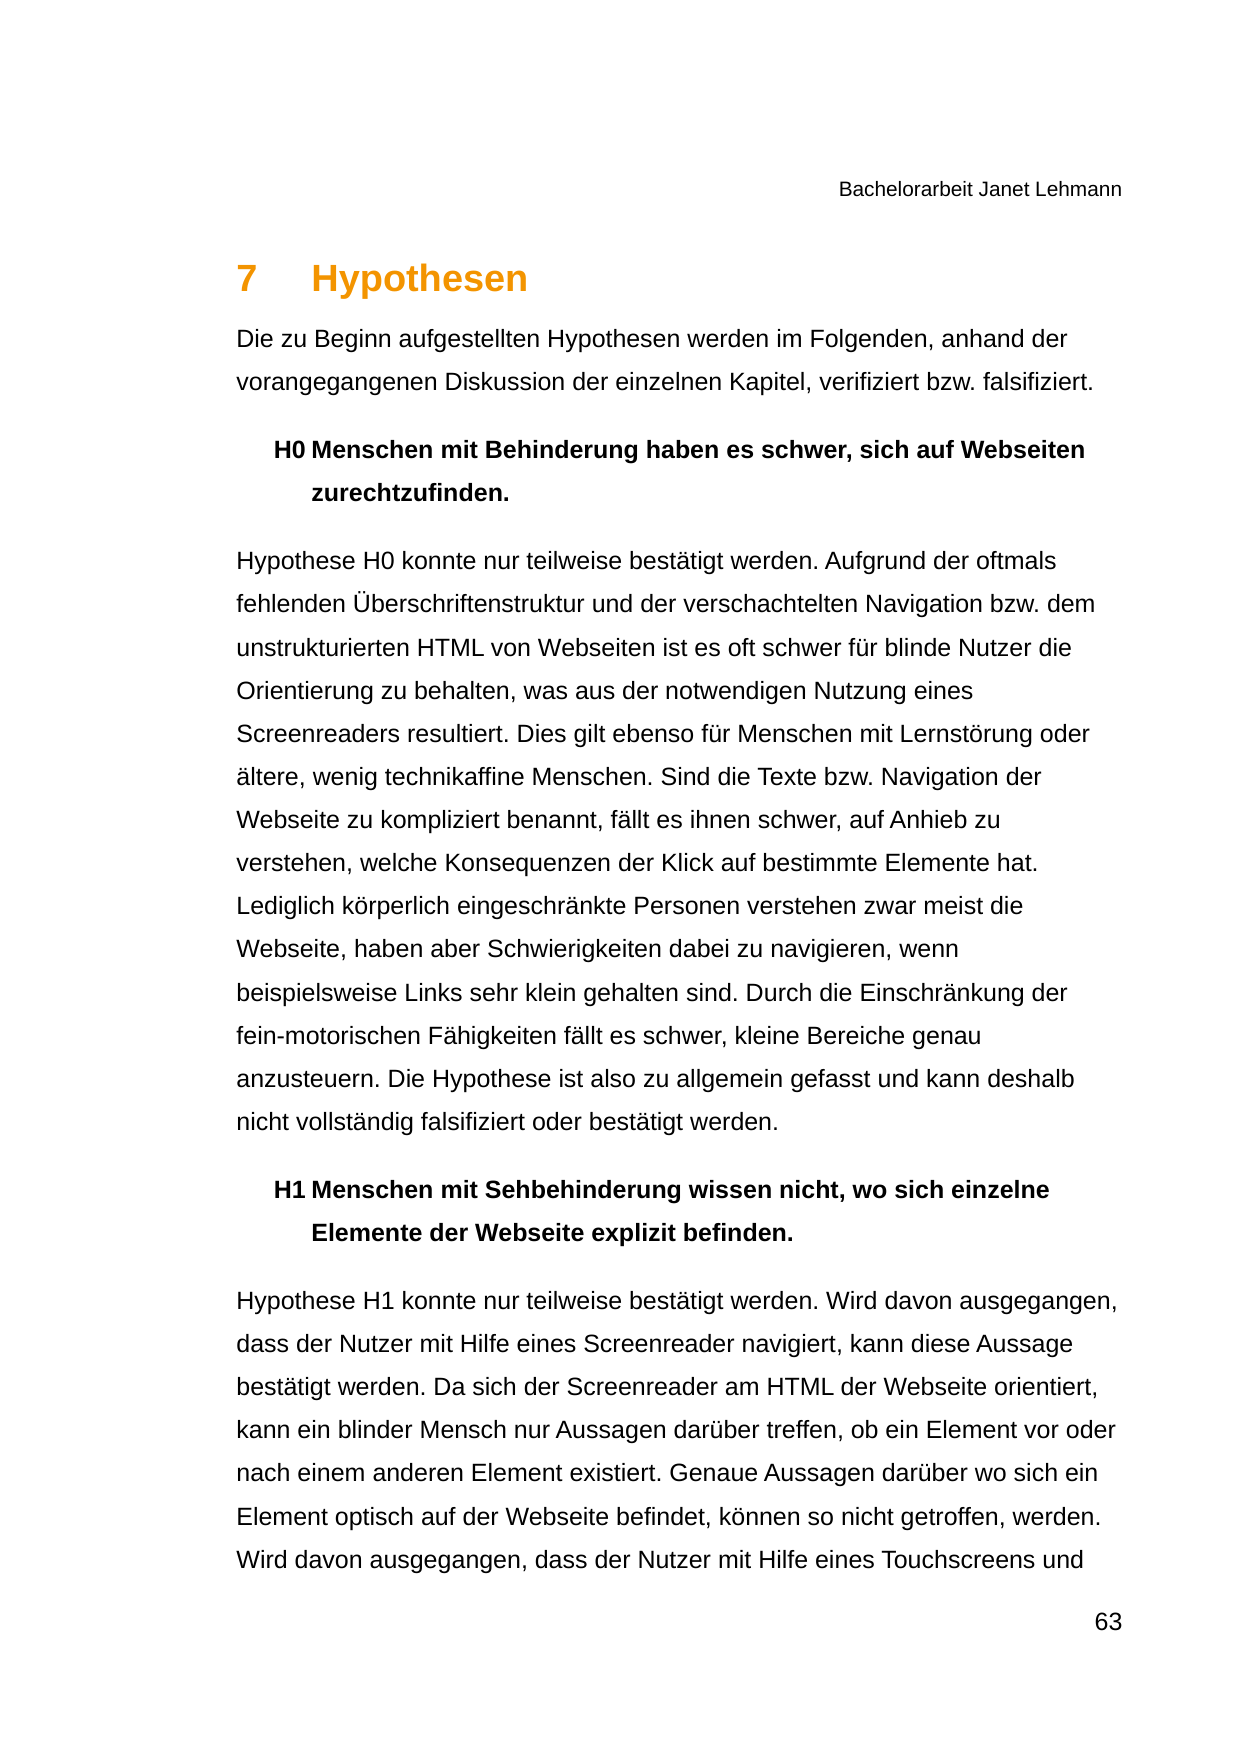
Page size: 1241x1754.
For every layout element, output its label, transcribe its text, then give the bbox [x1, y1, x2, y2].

subtitle Hypothesen [236, 256, 1122, 299]
list Menschen mit Sehbehinderung wissen nicht, wo sich einzelne Elemente der Webseite explizit befinden. [274, 1175, 1122, 1247]
list Menschen mit Behinderung haben es schwer, sich auf Webseiten zurechtzufinden. [274, 435, 1122, 507]
text Hypothese H0 konnte nur teilweise bestätigt werden. Aufgrund der oftmals fehlenden Überschriftenstruktur und der verschachtelten Navigation bzw. dem unstrukturierten HTML von Webseiten ist es oft schwer für blinde Nutzer die Orientierung zu behalten, was aus der notwendigen Nutzung eines Screenreaders resultiert. Dies gilt ebenso für Menschen mit Lernstörung oder ältere, wenig technikaffine Menschen. Sind die Texte bzw. Navigation der Webseite zu kompliziert benannt, fällt es ihnen schwer, auf Anhieb zu verstehen, welche Konsequenzen der Klick auf bestimmte Elemente hat. Lediglich körperlich eingeschränkte Personen verstehen zwar meist die Webseite, haben aber Schwierigkeiten dabei zu navigieren, wenn beispielsweise Links sehr klein gehalten sind. Durch die Einschränkung der fein-motorischen Fähigkeiten fällt es schwer, kleine Bereiche genau anzusteuern. Die Hypothese ist also zu allgemein gefasst und kann deshalb nicht vollständig falsifiziert oder bestätigt werden. [236, 546, 1122, 1136]
text Hypothese H1 konnte nur teilweise bestätigt werden. Wird davon ausgegangen, dass der Nutzer mit Hilfe eines Screenreader navigiert, kann diese Aussage bestätigt werden. Da sich der Screenreader am HTML der Webseite orientiert, kann ein blinder Mensch nur Aussagen darüber treffen, ob ein Element vor oder nach einem anderen Element existiert. Genaue Aussagen darüber wo sich ein Element optisch auf der Webseite befindet, können so nicht getroffen, werden. Wird davon ausgegangen, dass der Nutzer mit Hilfe eines Touchscreens und [236, 1286, 1122, 1573]
text Die zu Beginn aufgestellten Hypothesen werden im Folgenden, anhand der vorangegangenen Diskussion der einzelnen Kapitel, verifiziert bzw. falsifiziert. [236, 324, 1122, 396]
